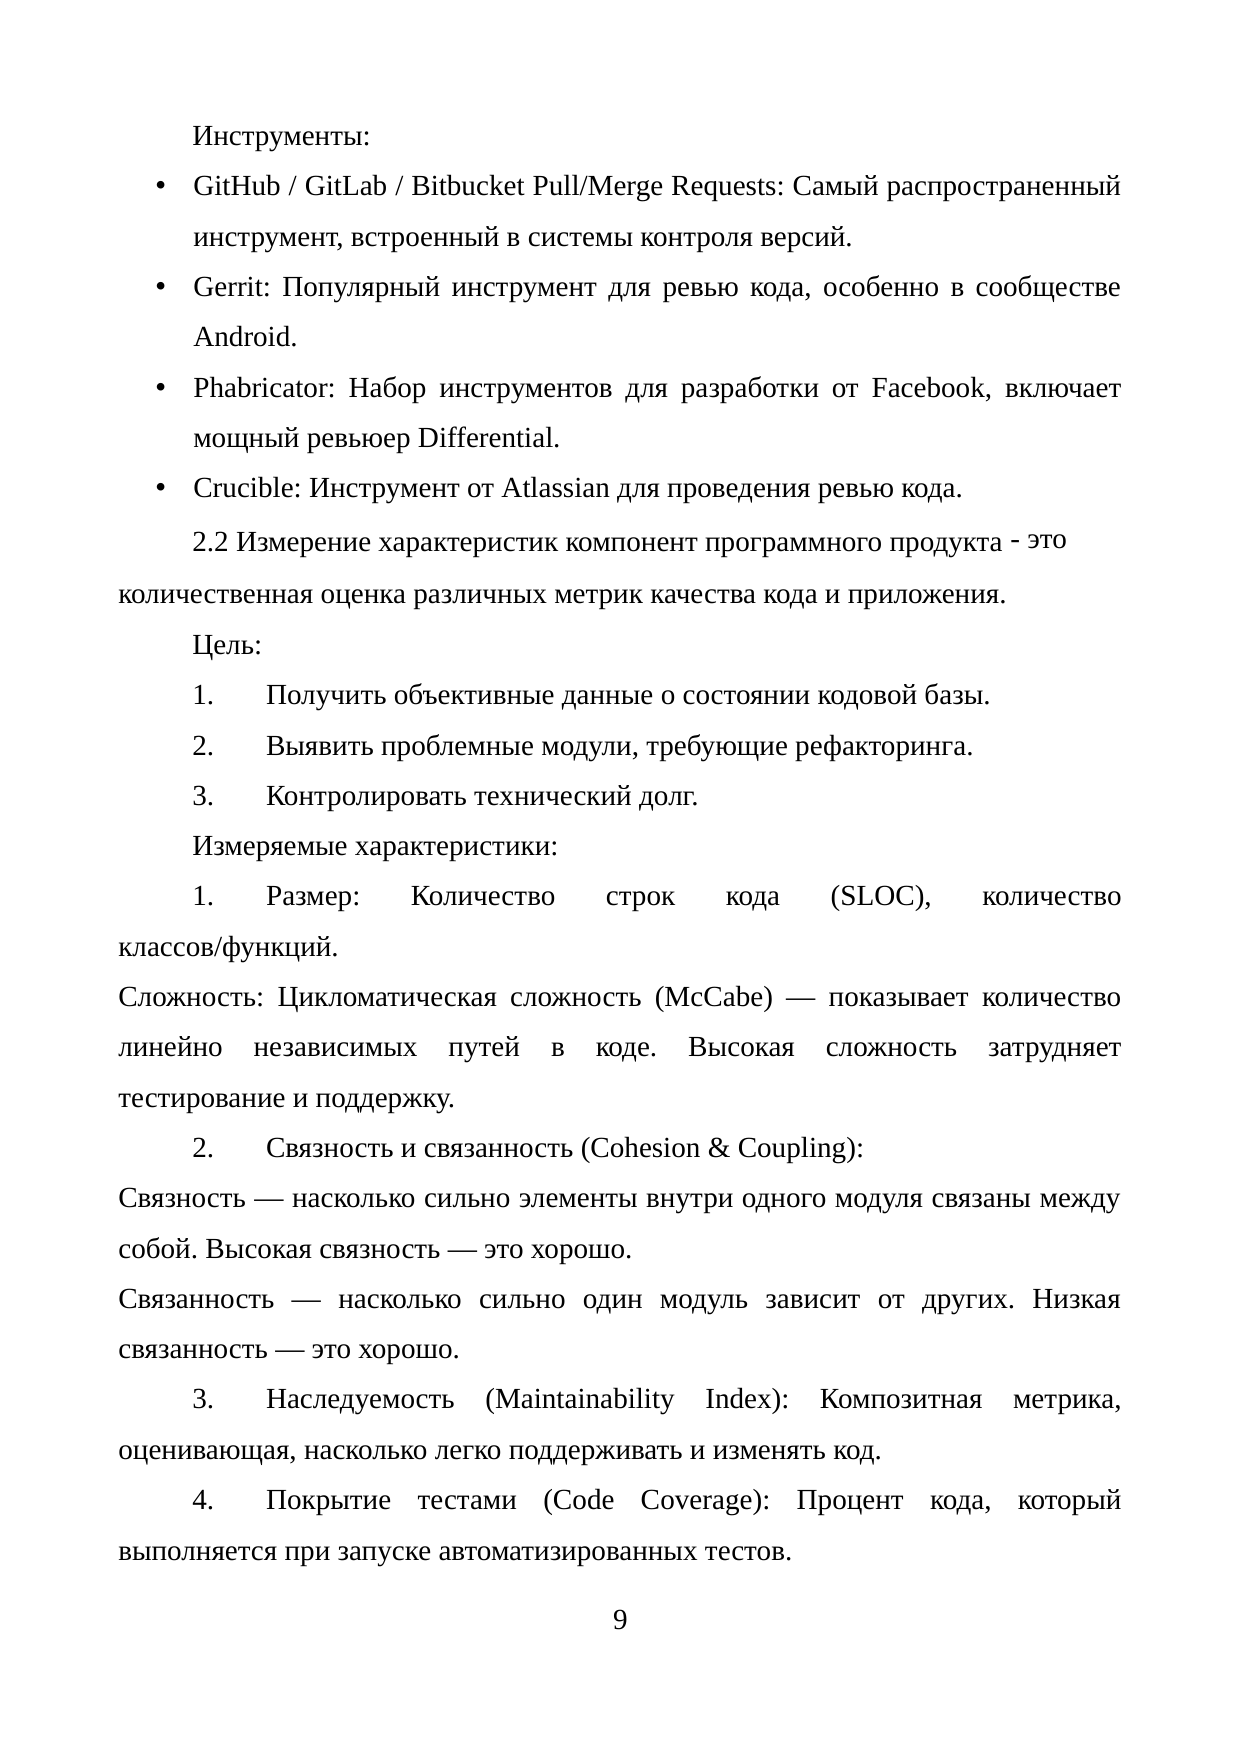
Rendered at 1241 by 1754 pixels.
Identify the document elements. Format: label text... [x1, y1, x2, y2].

list Связность — насколько сильно элементы внутри одного модуля связаны между собой. Высокая связность — это хорошо. [118, 1180, 1122, 1264]
list Crucible: Инструмент от Atlassian для проведения ревью кода. [156, 471, 1122, 504]
list Контролировать технический долг. [118, 778, 1122, 811]
list Выявить проблемные модули, требующие рефакторинга. [118, 728, 1122, 761]
text Измеряемые характеристики: [118, 828, 1122, 862]
list Phabricator: Набор инструментов для разработки от Facebook, включает мощный ревьюер Differential. [156, 370, 1122, 454]
list Сложность: Цикломатическая сложность (McCabe) — показывает количество линейно независимых путей в коде. Высокая сложность затрудняет тестирование и поддержку. [118, 979, 1122, 1113]
list Покрытие тестами (Code Coverage): Процент кода, который выполняется при запуске автоматизированных тестов. [118, 1482, 1122, 1566]
subtitle 2.2 Измерение характеристик компонент программного продукта [192, 524, 1003, 557]
list Gerrit: Популярный инструмент для ревью кода, особенно в сообществе Android. [156, 269, 1122, 353]
list Связанность — насколько сильно один модуль зависит от других. Низкая связанность — это хорошо. [118, 1281, 1122, 1365]
list Наследуемость (Maintainability Index): Композитная метрика, оценивающая, насколько легко поддерживать и изменять код. [118, 1382, 1122, 1466]
list Получить объективные данные о состоянии кодовой базы. [118, 677, 1122, 711]
list GitHub / GitLab / Bitbucket Pull/Merge Requests: Самый распространенный инструмент, встроенный в системы контроля версий. [156, 168, 1122, 252]
list Размер: Количество строк кода (SLOC), количество классов/функций. [118, 878, 1122, 962]
text - это количественная оценка различных метрик качества кода и приложения. [118, 521, 1122, 610]
text Цель: [118, 627, 1122, 661]
text Инструменты: [118, 118, 1122, 152]
list Связность и связанность (Cohesion & Coupling): [118, 1130, 1122, 1164]
